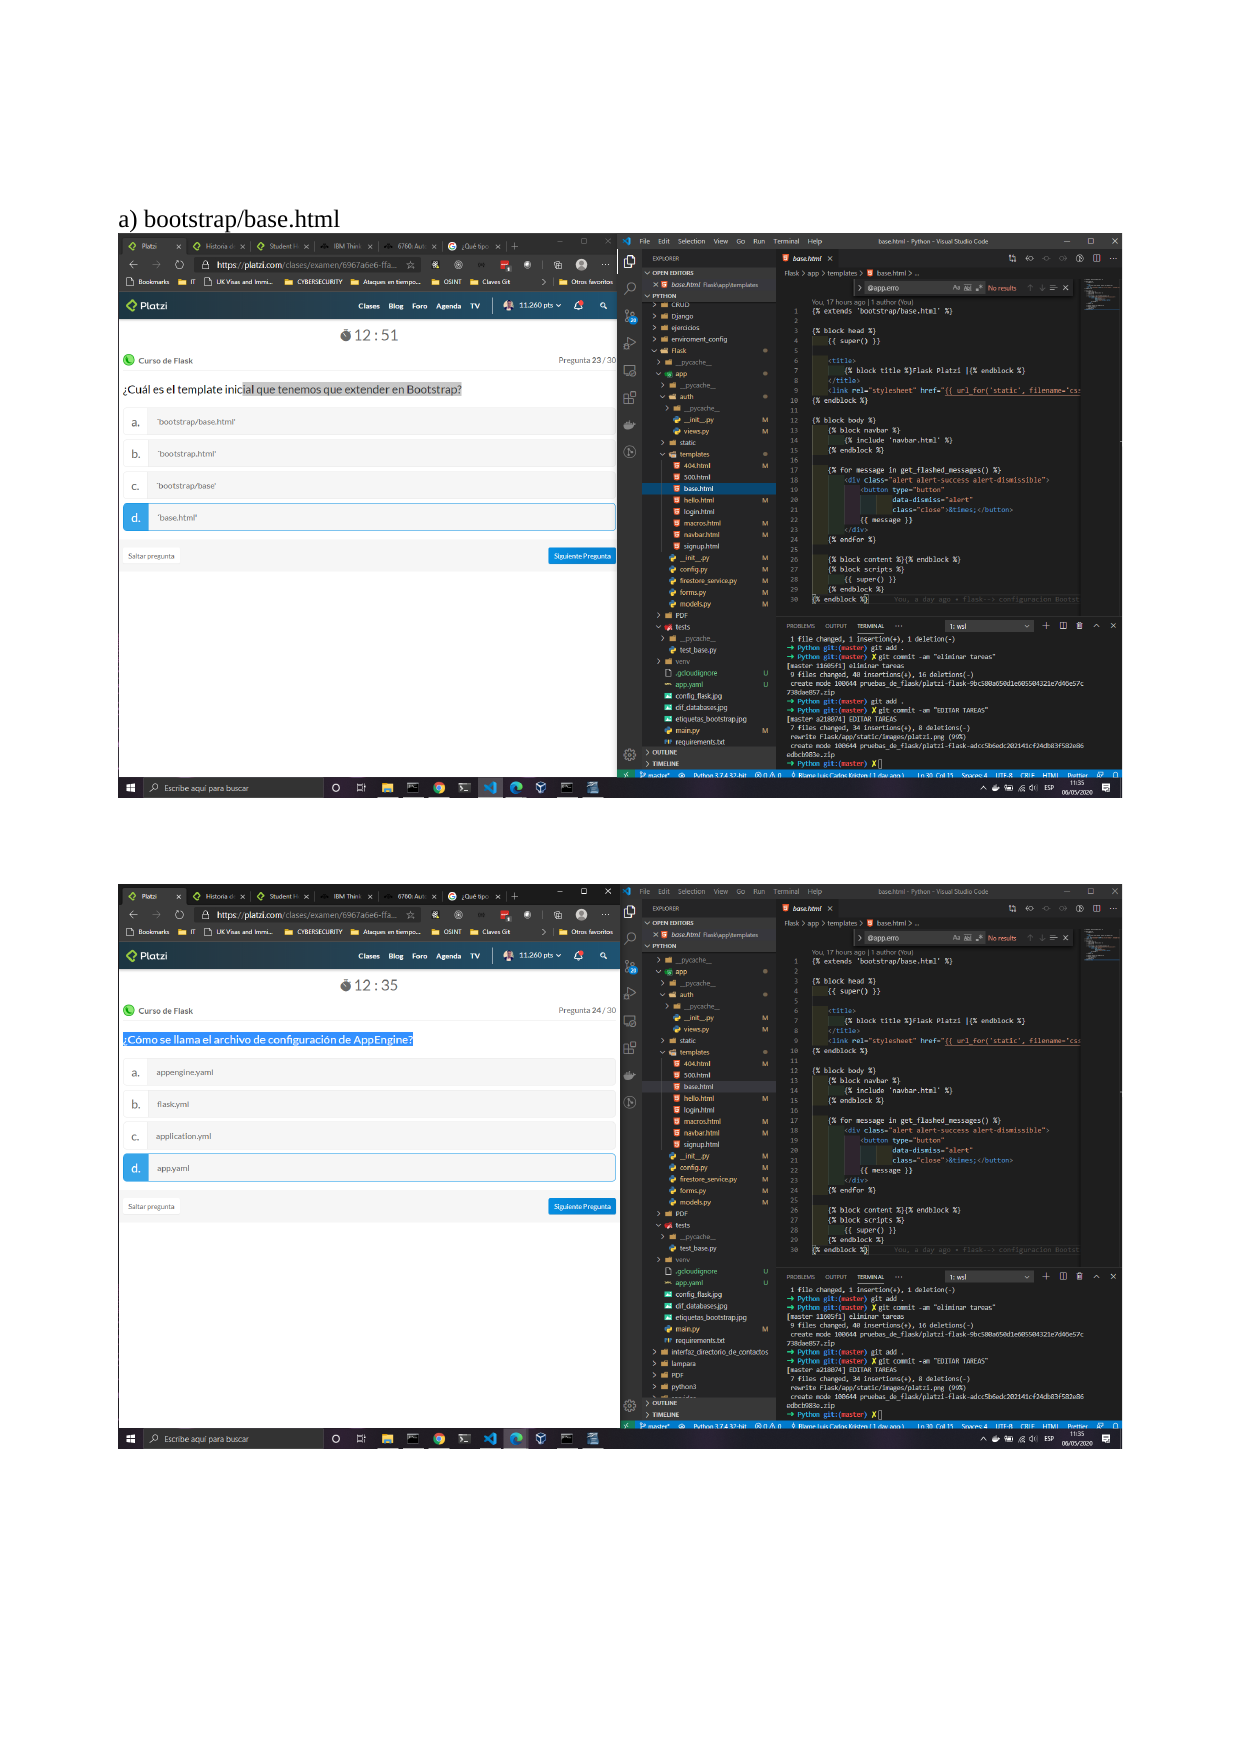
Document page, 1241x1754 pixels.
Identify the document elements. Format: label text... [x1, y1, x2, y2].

picture [118, 884, 1123, 1449]
picture [118, 233, 1123, 798]
text a) bootstrap/base.html [118, 204, 1122, 233]
